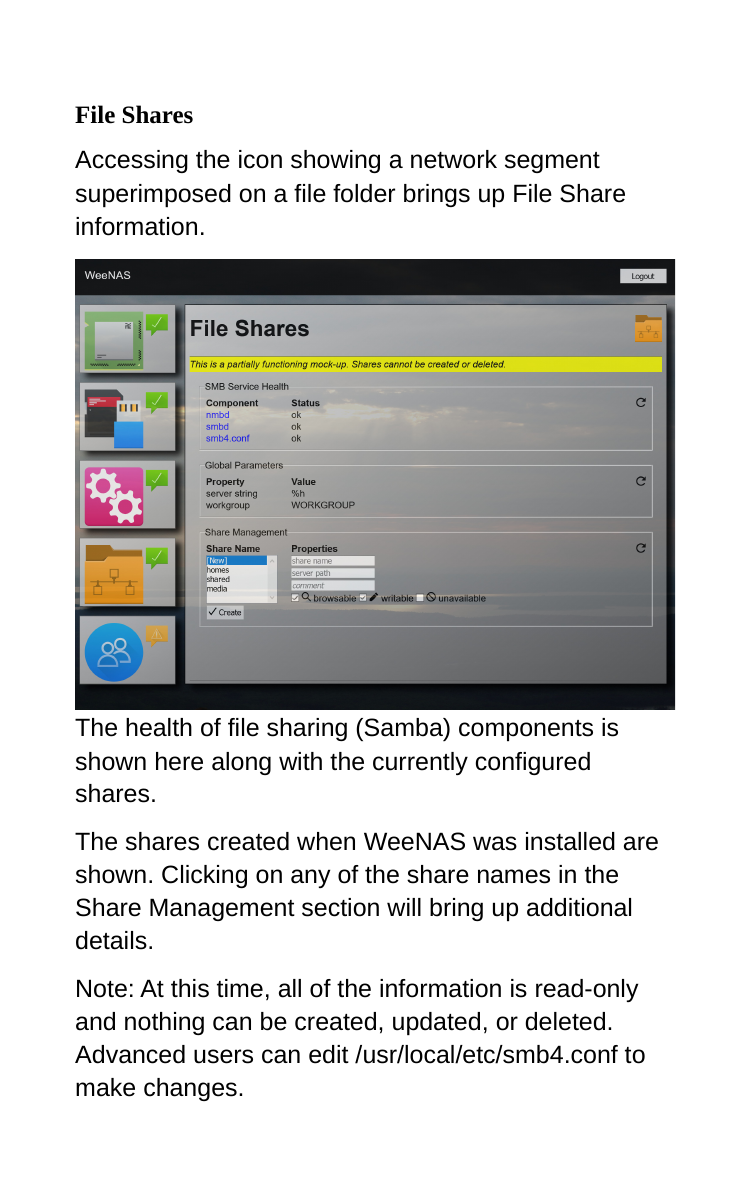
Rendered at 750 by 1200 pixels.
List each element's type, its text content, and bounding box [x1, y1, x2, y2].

text The shares created when WeeNAS was installed are shown. Clicking on any of the share names in the Share Management section will bring up additional details. [75, 827, 675, 955]
picture [75, 259, 675, 710]
text Note: At this time, all of the information is read-only and nothing can be created, updated, or deleted. Advanced users can edit /usr/local/etc/smb4.conf to make changes. [75, 974, 675, 1102]
text Accessing the icon showing a network segment superimposed on a file folder brings up File Share information. [75, 146, 675, 240]
subtitle File Shares [75, 100, 675, 129]
text The health of file sharing (Samba) components is shown here along with the currently configured shares. [75, 710, 675, 808]
